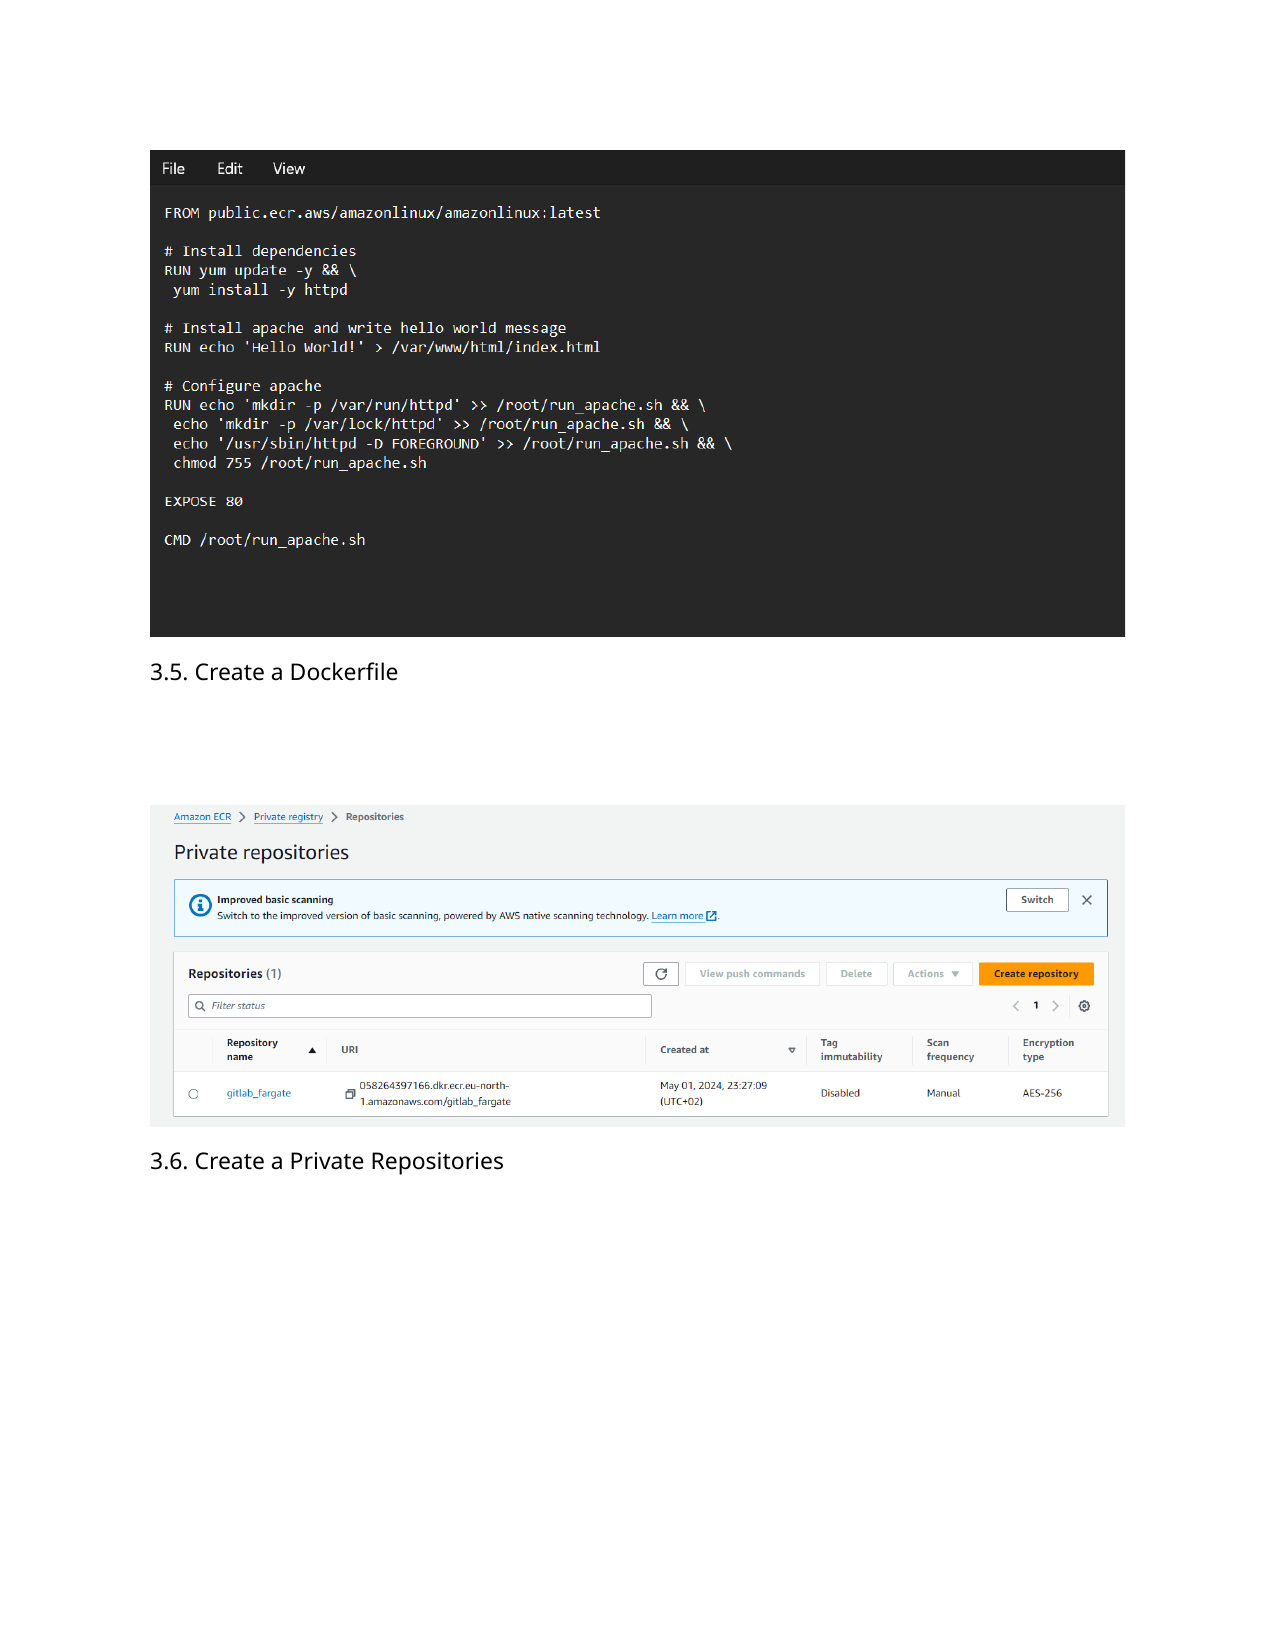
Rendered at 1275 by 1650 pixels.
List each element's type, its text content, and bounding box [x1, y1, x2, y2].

text 3.5. Create a Dockerfile [150, 656, 1125, 687]
text 3.6. Create a Private Repositories [150, 1145, 1125, 1176]
